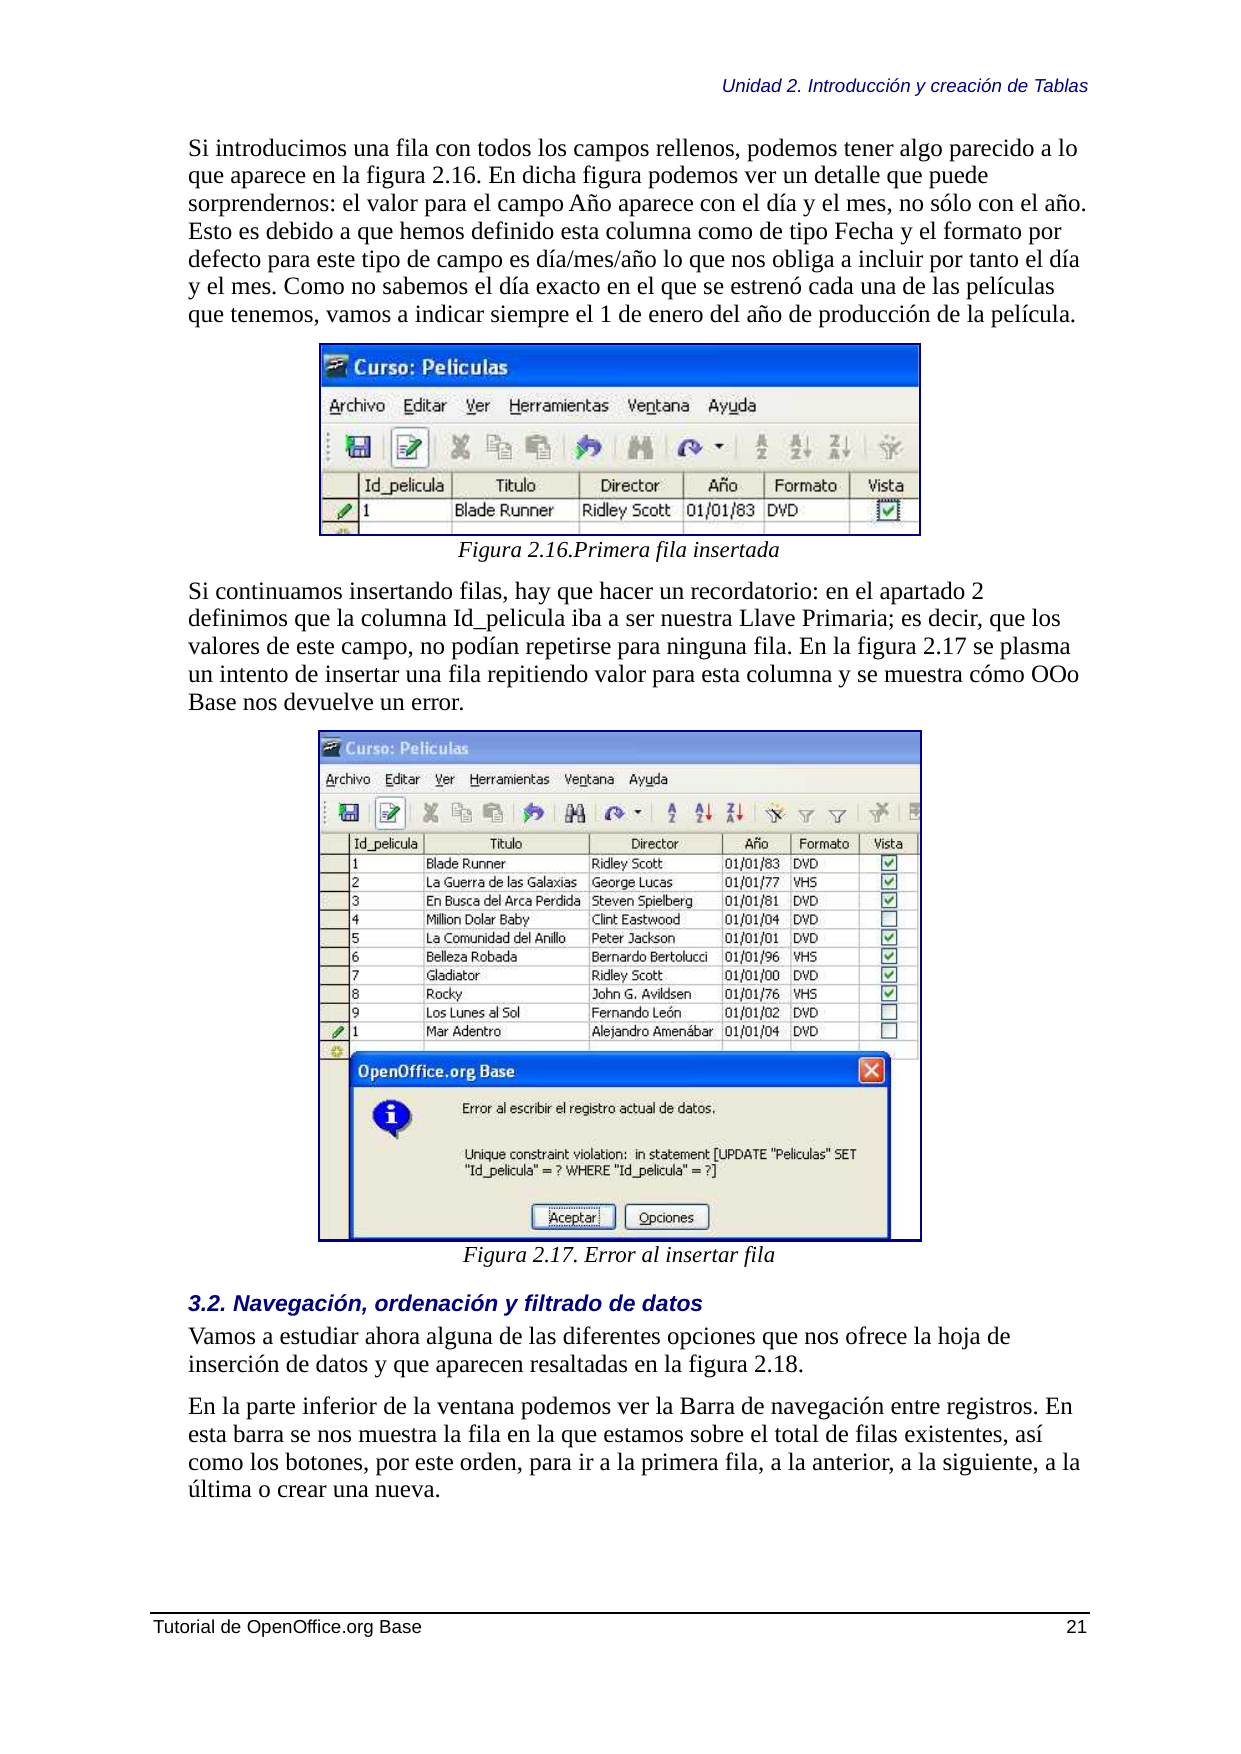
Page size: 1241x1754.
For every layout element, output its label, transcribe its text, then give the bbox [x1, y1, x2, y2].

picture [320, 732, 920, 1239]
text Figura 2.17. Error al insertar fila [150, 730, 1090, 1267]
picture [321, 345, 919, 534]
text Vamos a estudiar ahora alguna de las diferentes opciones que nos ofrece la hoja de inserción de datos y que aparecen resaltadas en la figura 2.18. [188, 1322, 1090, 1378]
text Figura 2.16.Primera fila insertada [150, 343, 1090, 562]
subtitle Navegación, ordenación y filtrado de datos [188, 1291, 1090, 1316]
text En la parte inferior de la ventana podemos ver la Barra de navegación entre registros. En esta barra se nos muestra la fila en la que estamos sobre el total de filas existentes, así como los botones, por este orden, para ir a la primera fila, a la anterior, a la siguiente, a la última o crear una nueva. [188, 1392, 1090, 1503]
text Si introducimos una fila con todos los campos rellenos, podemos tener algo parecido a lo que aparece en la figura 2.16. En dicha figura podemos ver un detalle que puede sorprendernos: el valor para el campo Año aparece con el día y el mes, no sólo con el año. Esto es debido a que hemos definido esta columna como de tipo Fecha y el formato por defecto para este tipo de campo es día/mes/año lo que nos obliga a incluir por tanto el día y el mes. Como no sabemos el día exacto en el que se estrenó cada una de las películas que tenemos, vamos a indicar siempre el 1 de enero del año de producción de la película. [188, 134, 1090, 328]
text Si continuamos insertando filas, hay que hacer un recordatorio: en el apartado 2 definimos que la columna Id_pelicula iba a ser nuestra Llave Primaria; es decir, que los valores de este campo, no podían repetirse para ninguna fila. En la figura 2.17 se plasma un intento de insertar una fila repitiendo valor para esta columna y se muestra cómo OOo Base nos devuelve un error. [188, 577, 1090, 715]
